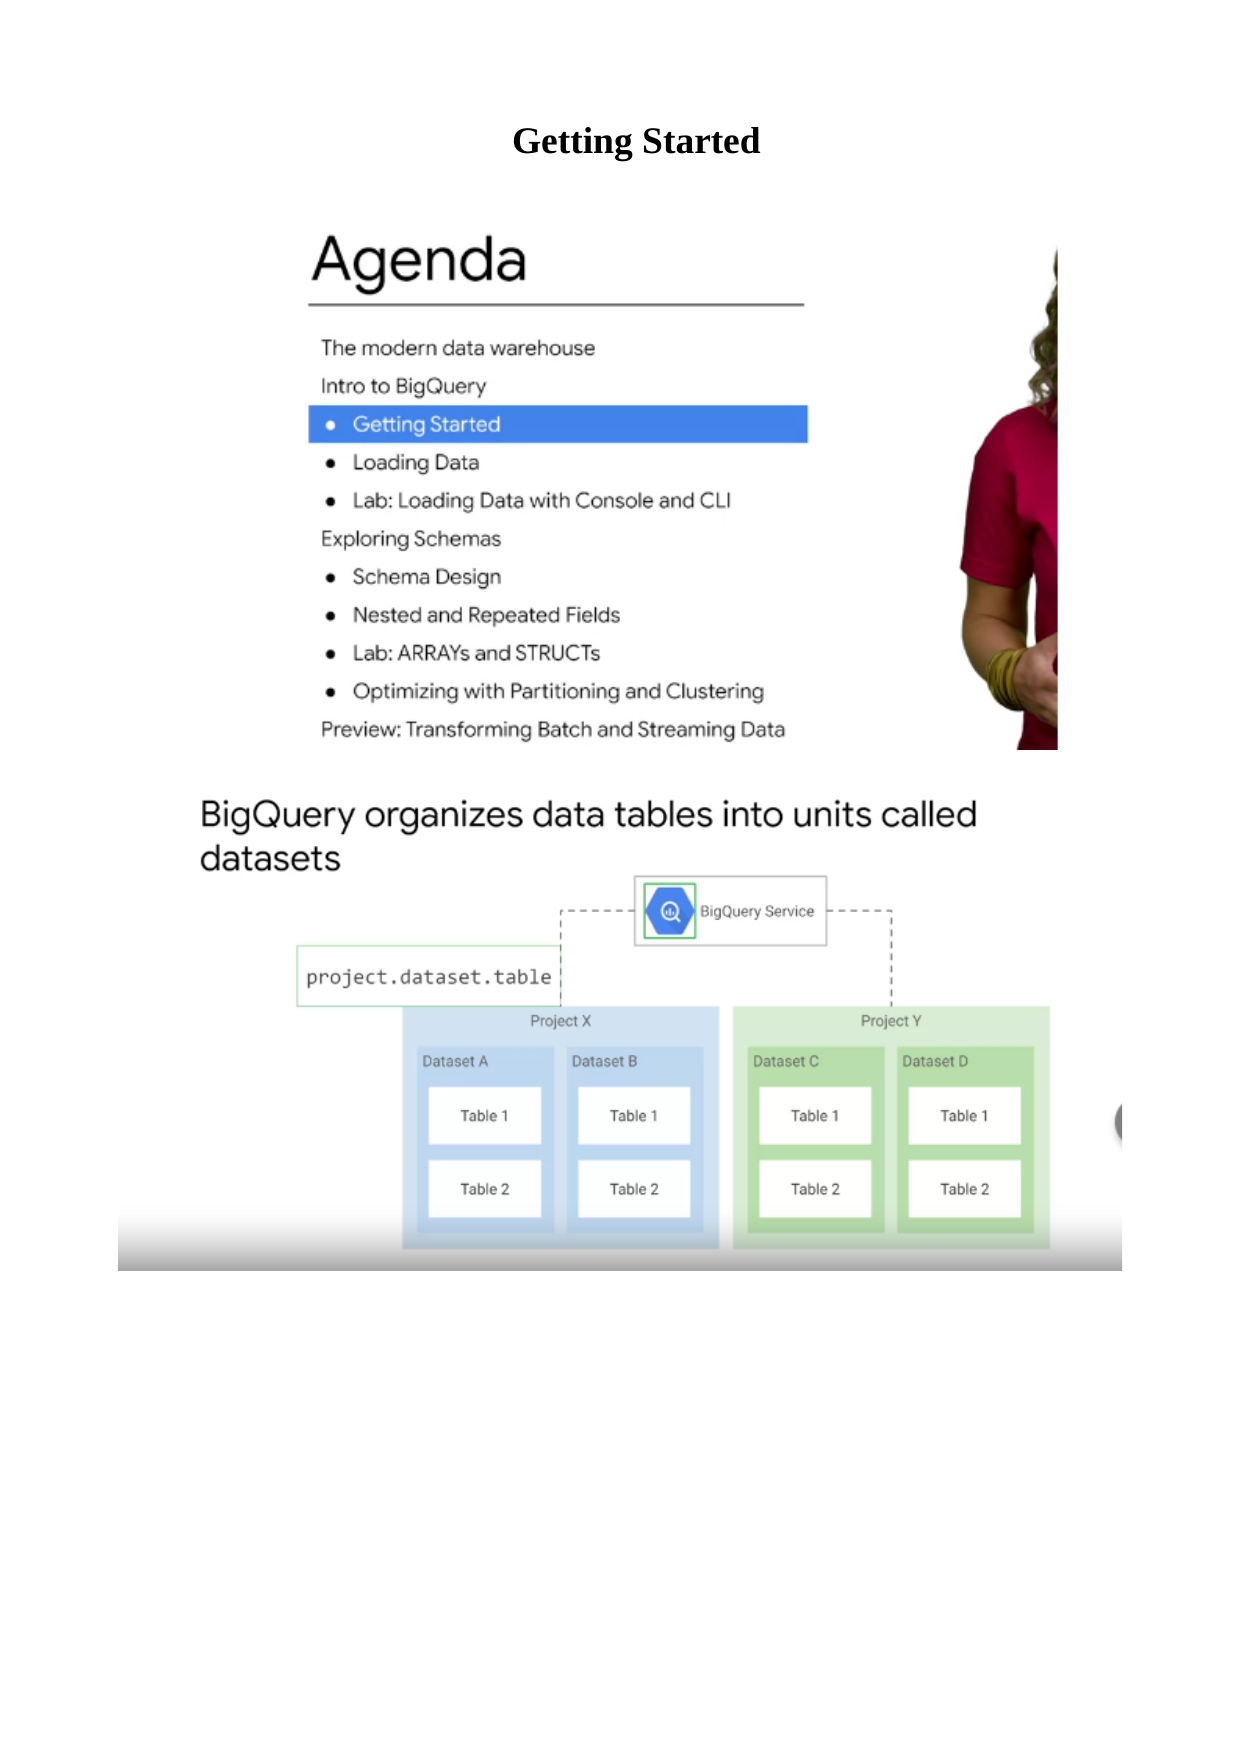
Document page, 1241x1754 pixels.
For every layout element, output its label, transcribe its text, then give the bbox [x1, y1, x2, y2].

subtitle Getting Started [118, 118, 1122, 161]
picture [118, 778, 1123, 1271]
picture [182, 202, 1058, 750]
